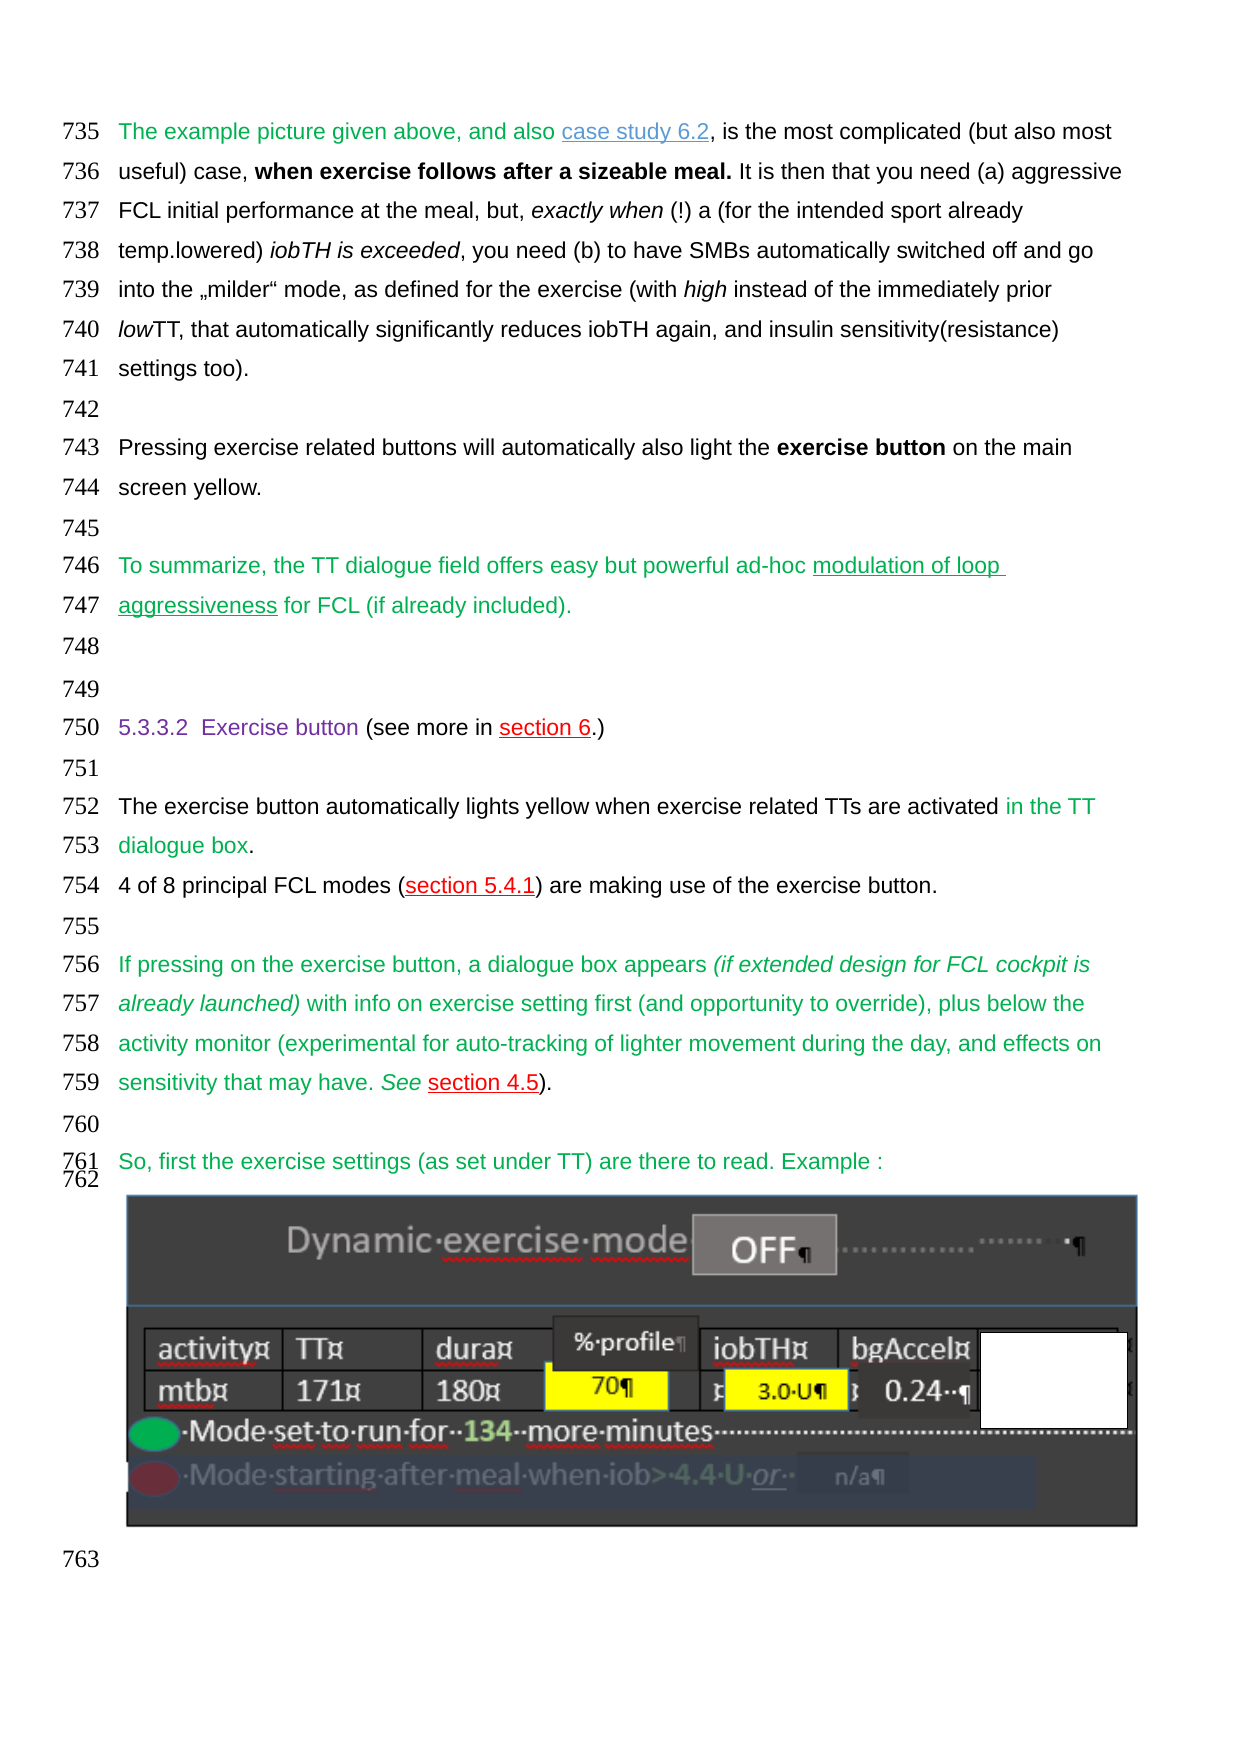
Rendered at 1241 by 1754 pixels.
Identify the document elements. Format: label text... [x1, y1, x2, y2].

text The exercise button automatically lights yellow when exercise related TTs are activated in the TT dialogue box. [118, 793, 1122, 859]
text So, first the exercise settings (as set under TT) are there to read. Example : [118, 1148, 1122, 1174]
text Pressing exercise related buttons will automatically also light the exercise button on the main screen yellow. [118, 434, 1122, 500]
text 70 % [996, 1369, 1112, 1403]
text effect.sens. [996, 1340, 1112, 1369]
text If pressing on the exercise button, a dialogue box appears (if extended design for FCL cockpit is already launched) with info on exercise setting first (and opportunity to override), plus below the activity monitor (experimental for auto-tracking of lighter movement during the day, and effects on sensitivity that may have. See section 4.5). [118, 951, 1122, 1096]
text 4 of 8 principal FCL modes (section 5.4.1) are making use of the exercise button. [118, 872, 1122, 898]
text 5.3.3.2 Exercise button (see more in section 6.) [118, 714, 1122, 740]
text The example picture given above, and also case study 6.2, is the most complicated (but also most useful) case, when exercise follows after a sizeable meal. It is then that you need (a) aggressive FCL initial performance at the meal, but, exactly when (!) a (for the intended sport already temp.lowered) iobTH is exceeded, you need (b) to have SMBs automatically switched off and go into the „milder“ mode, as defined for the exercise (with high instead of the immediately prior lowTT, that automatically significantly reduces iobTH again, and insulin sensitivity(resistance) settings too). [118, 118, 1122, 381]
text To summarize, the TT dialogue field offers easy but powerful ad-hoc modulation of loop aggressiveness for FCL (if already included). [118, 552, 1122, 618]
